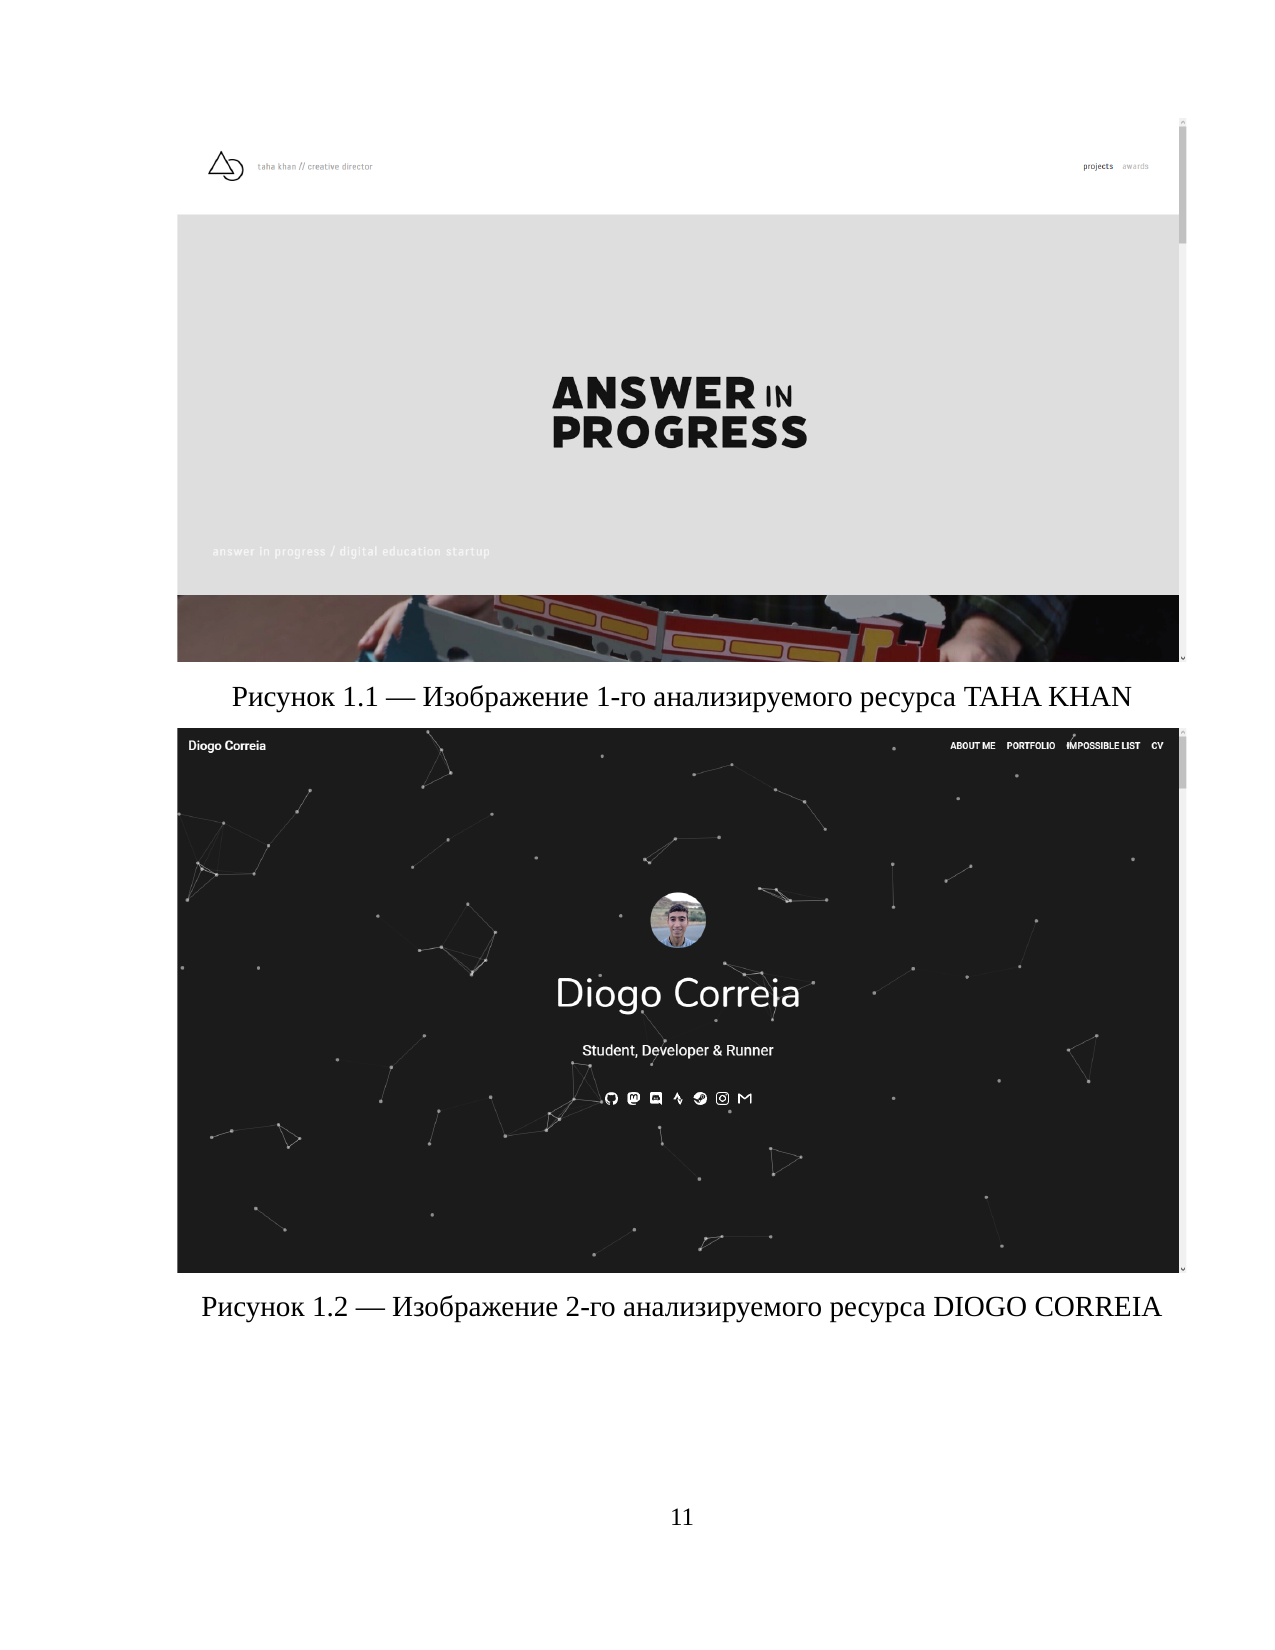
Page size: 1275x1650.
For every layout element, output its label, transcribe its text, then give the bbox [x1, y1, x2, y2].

picture [177, 118, 1187, 662]
text Рисунок 1.1 — Изображение 1-го анализируемого ресурса TAHA KHAN [177, 679, 1186, 712]
text Рисунок 1.2 — Изображение 2-го анализируемого ресурса DIOGO CORREIA [177, 1289, 1186, 1323]
picture [177, 728, 1187, 1273]
